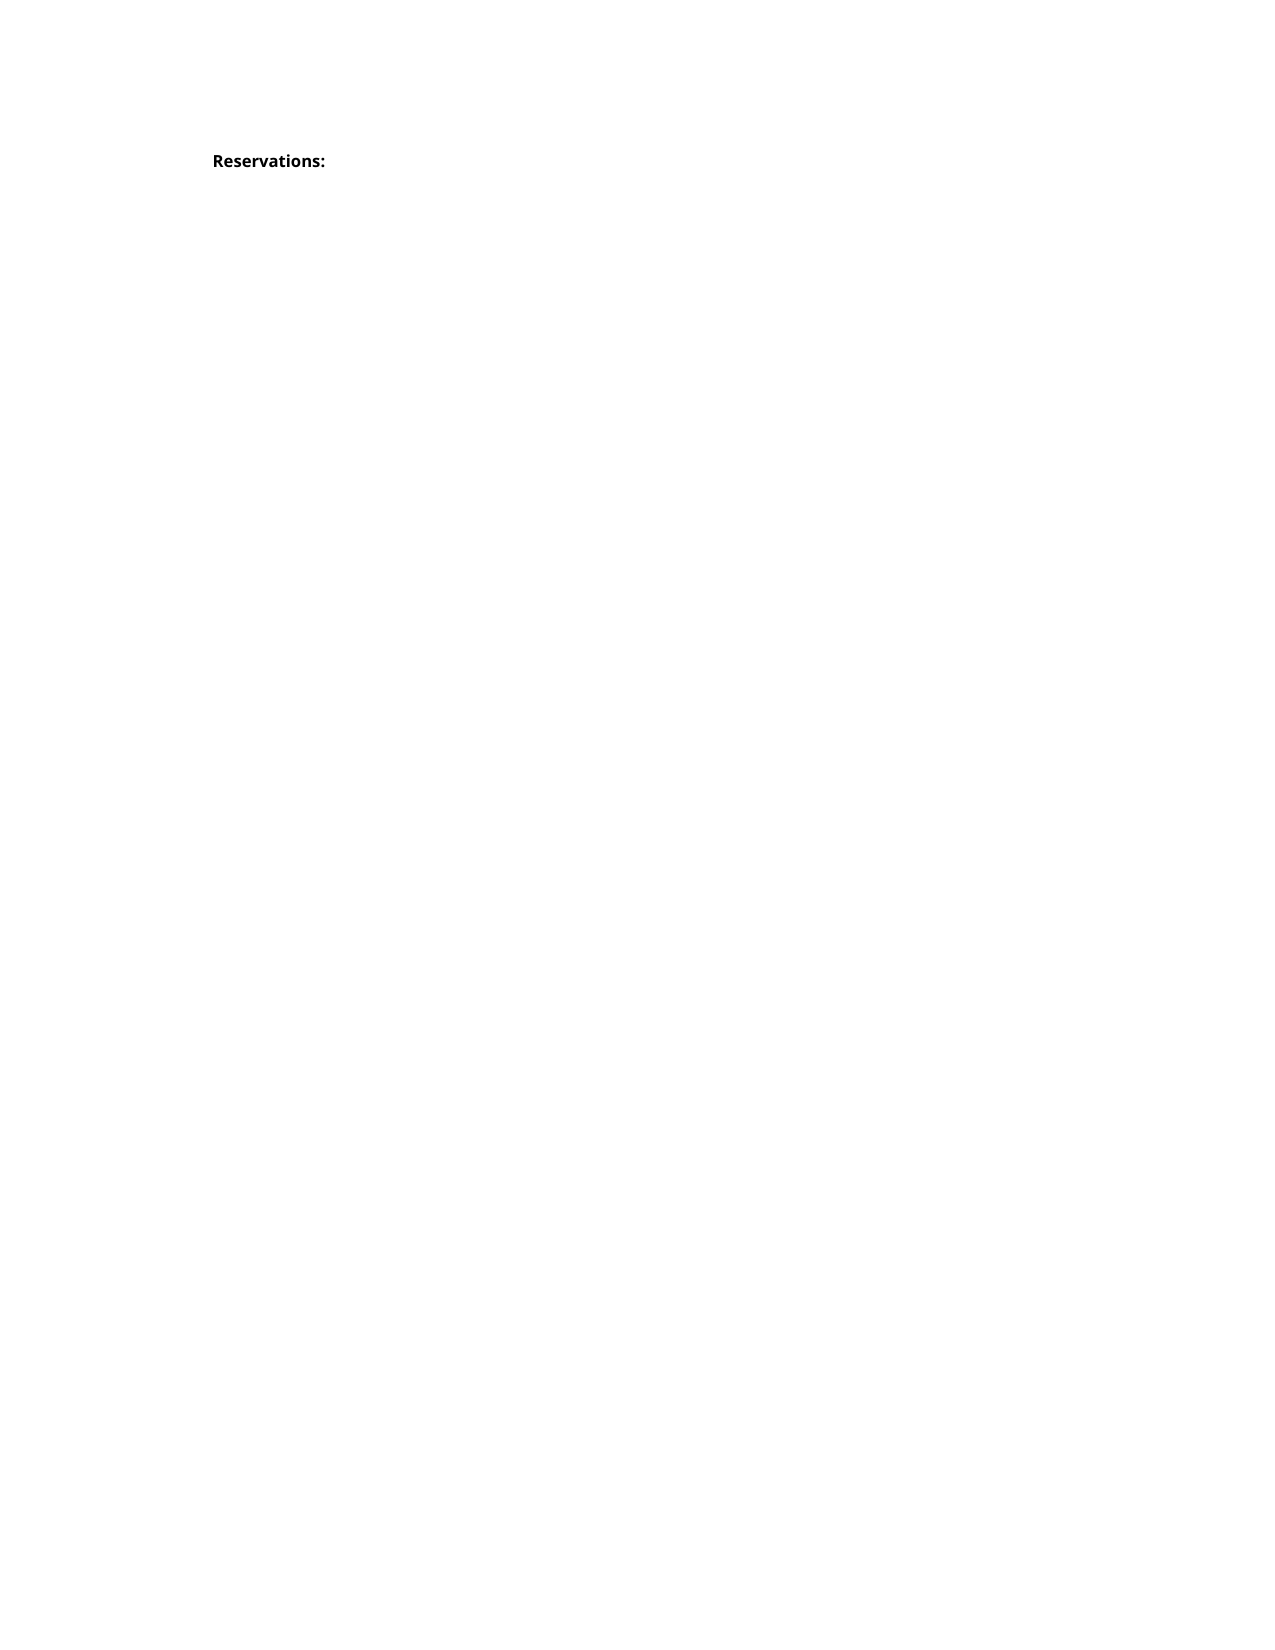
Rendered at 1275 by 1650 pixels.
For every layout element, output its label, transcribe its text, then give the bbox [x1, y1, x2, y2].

subtitle Reservations: [212, 150, 1125, 173]
